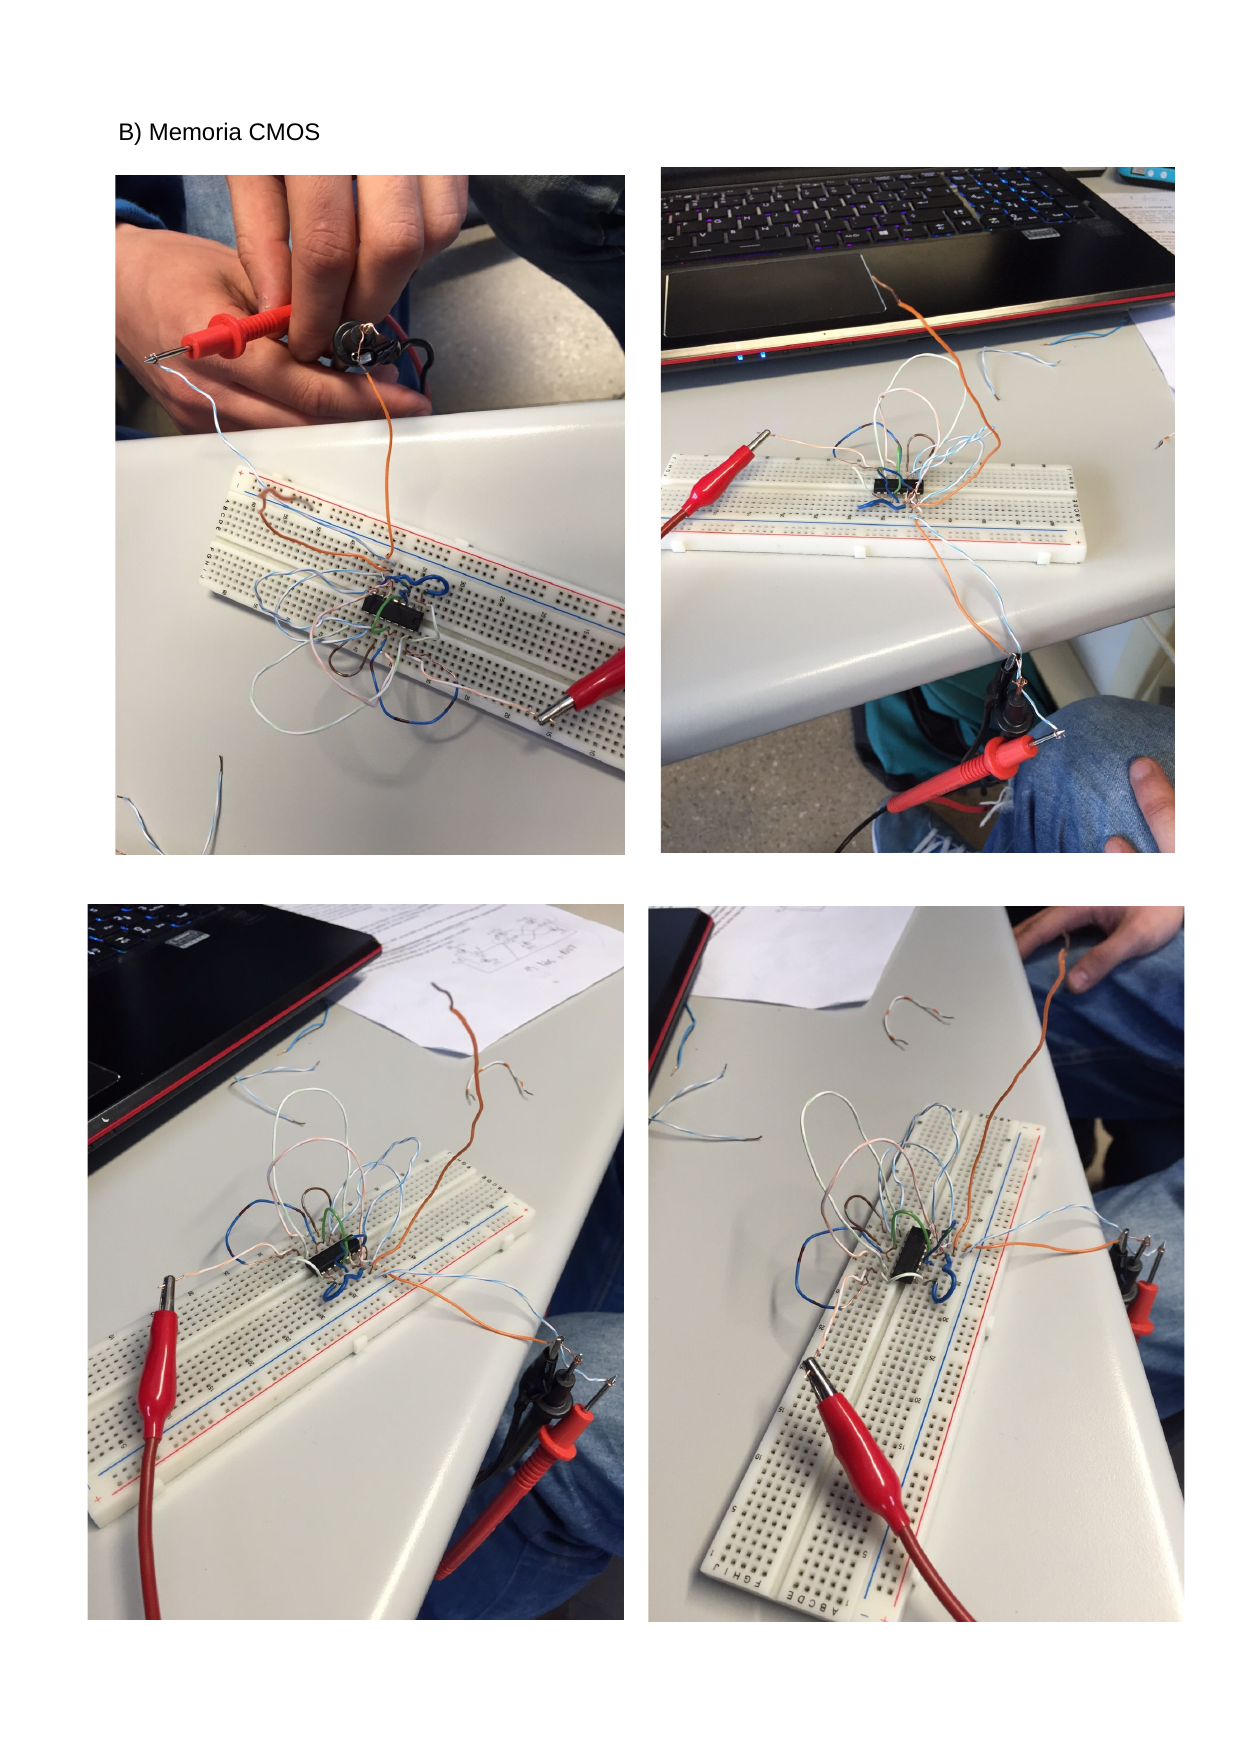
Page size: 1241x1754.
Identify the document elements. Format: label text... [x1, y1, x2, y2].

picture [115, 175, 625, 855]
picture [648, 906, 1185, 1622]
picture [87, 904, 624, 1620]
text B) Memoria CMOS [118, 118, 1122, 146]
picture [660, 167, 1175, 853]
